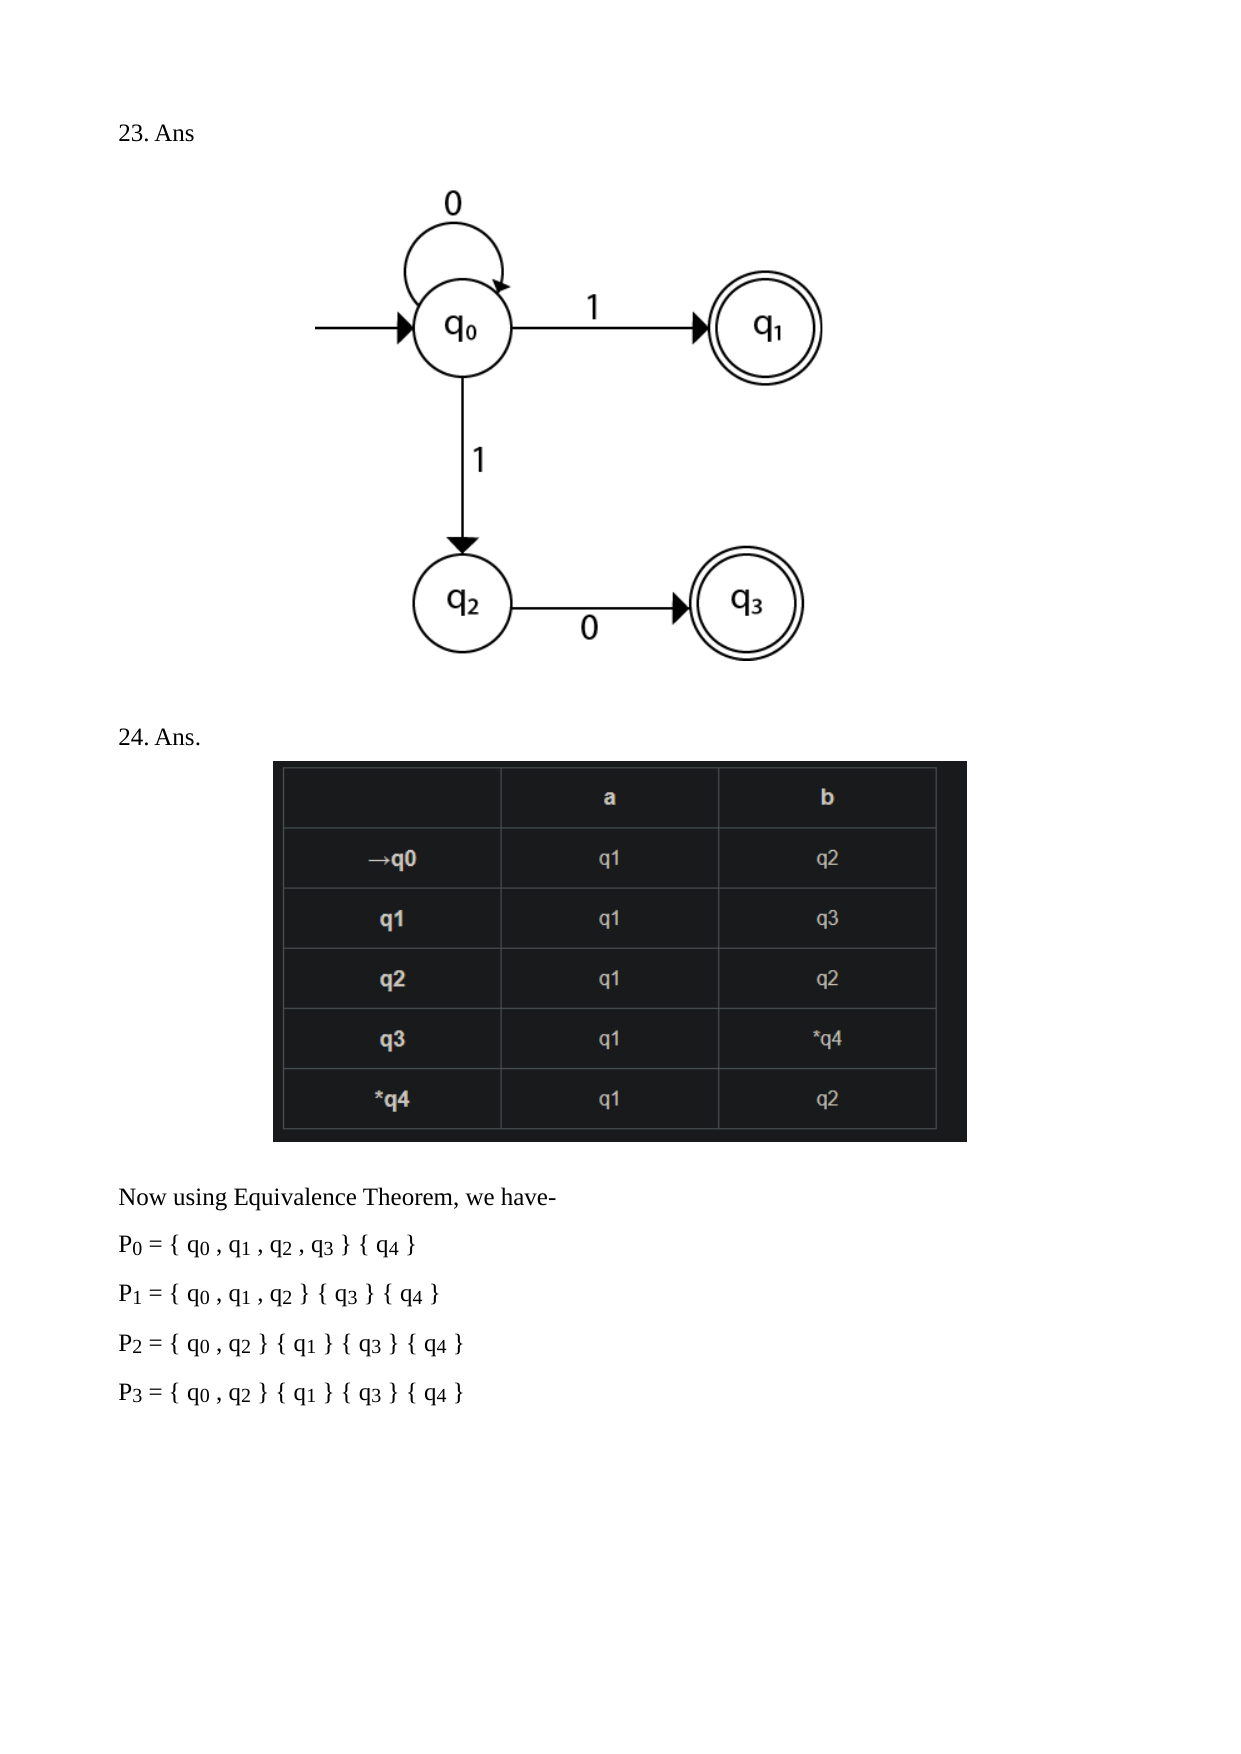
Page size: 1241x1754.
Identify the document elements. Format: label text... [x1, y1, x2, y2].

text Now using Equivalence Theorem, we have- [118, 1182, 1122, 1211]
picture [315, 183, 823, 661]
text 24. Ans. [118, 722, 1122, 751]
text 23. Ans [118, 118, 1122, 147]
text P0 = { q0 , q1 , q2 , q3 } { q4 } [118, 1229, 1122, 1259]
picture [273, 761, 967, 1142]
text P3 = { q0 , q2 } { q1 } { q3 } { q4 } [118, 1377, 1122, 1407]
text P2 = { q0 , q2 } { q1 } { q3 } { q4 } [118, 1328, 1122, 1358]
text P1 = { q0 , q1 , q2 } { q3 } { q4 } [118, 1278, 1122, 1308]
